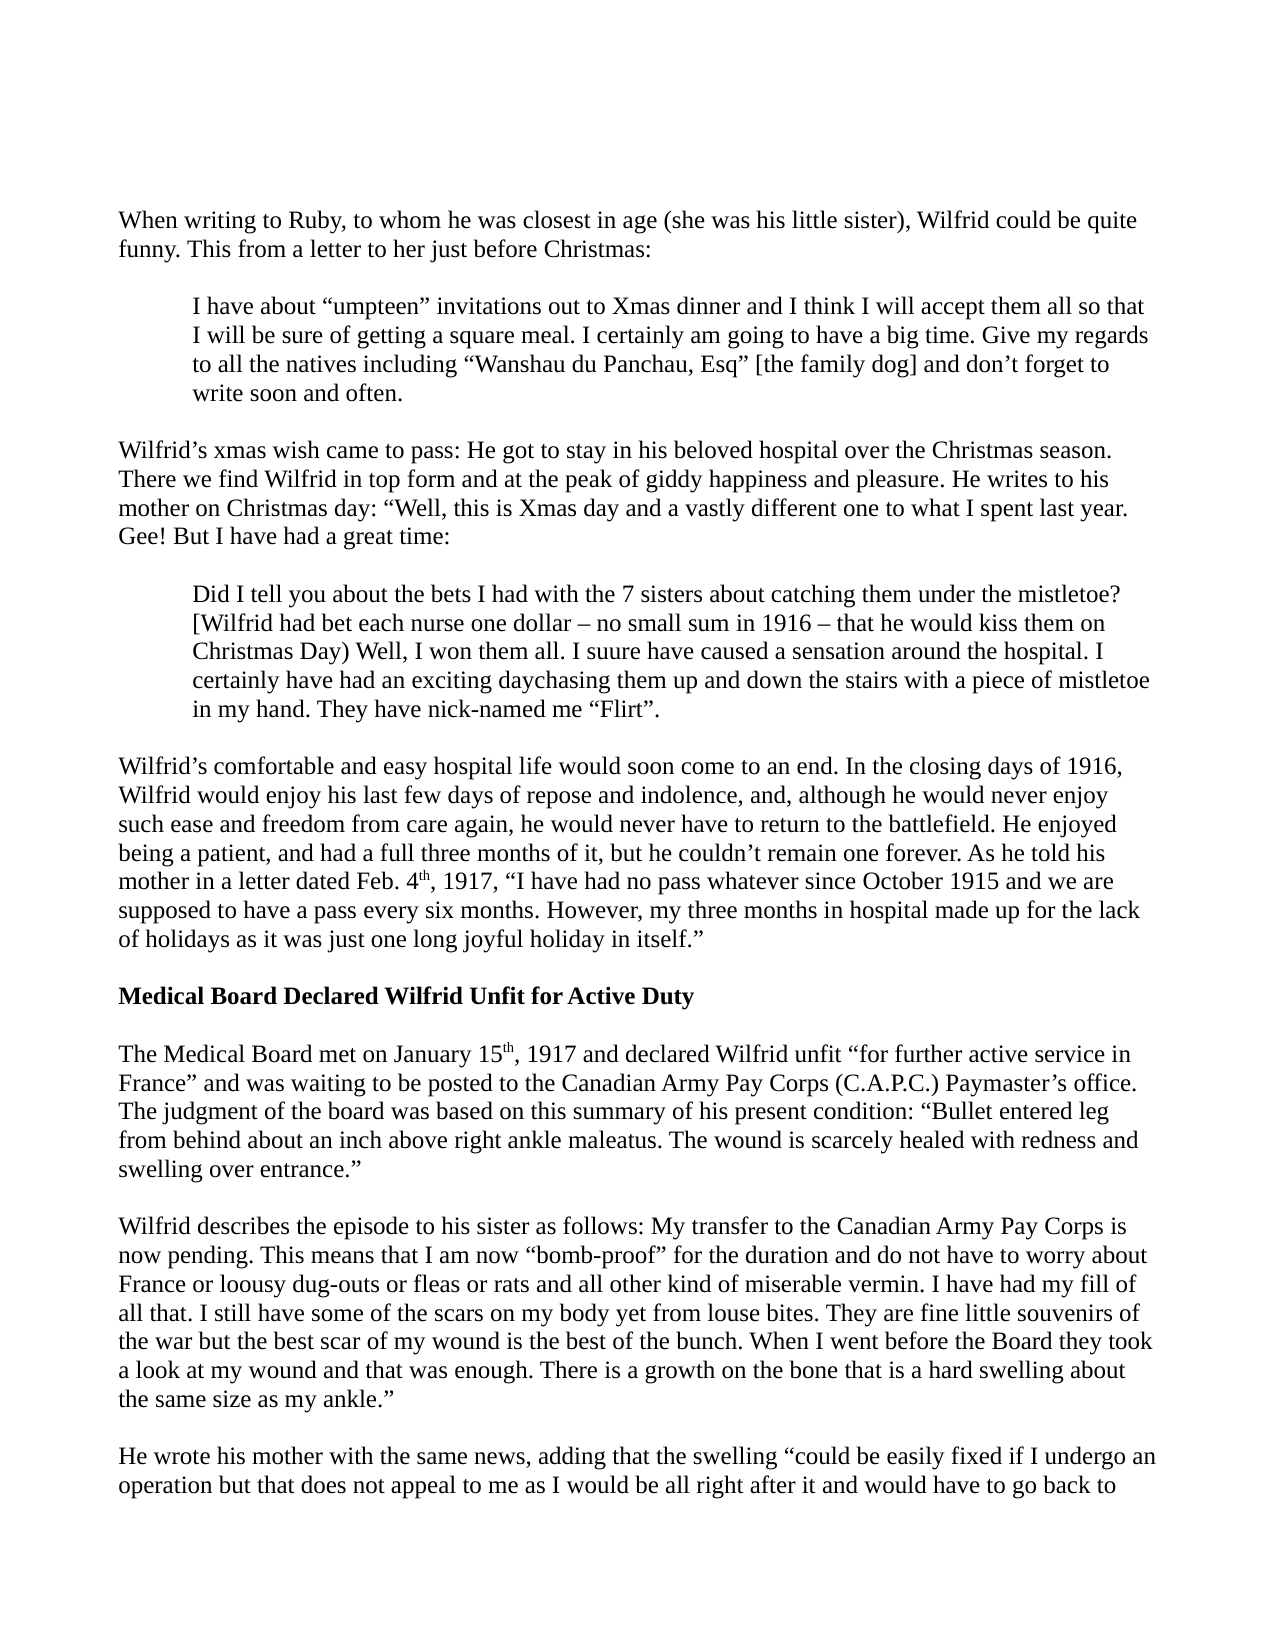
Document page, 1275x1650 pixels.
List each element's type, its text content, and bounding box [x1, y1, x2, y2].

text When writing to Ruby, to whom he was closest in age (she was his little sister), Wilfrid could be quite funny. This from a letter to her just before Christmas: [118, 205, 1157, 263]
text I have about “umpteen” invitations out to Xmas dinner and I think I will accept them all so that I will be sure of getting a square meal. I certainly am going to have a big time. Give my regards to all the natives including “Wanshau du Panchau, Esq” [the family dog] and don’t forget to write soon and often. [192, 291, 1157, 406]
text Wilfrid’s xmas wish came to pass: He got to stay in his beloved hospital over the Christmas season. There we find Wilfrid in top form and at the peak of giddy happiness and pleasure. He writes to his mother on Christmas day: “Well, this is Xmas day and a vastly different one to what I spent last year. Gee! But I have had a great time: [118, 435, 1157, 550]
text Wilfrid’s comfortable and easy hospital life would soon come to an end. In the closing days of 1916, Wilfrid would enjoy his last few days of repose and indolence, and, although he would never enjoy such ease and freedom from care again, he would never have to return to the battlefield. He enjoyed being a patient, and had a full three months of it, but he couldn’t remain one forever. As he told his mother in a letter dated Feb. 4th, 1917, “I have had no pass whatever since October 1915 and we are supposed to have a pass every six months. However, my three months in hospital made up for the lack of holidays as it was just one long joyful holiday in itself.” [118, 751, 1157, 953]
text Did I tell you about the bets I had with the 7 sisters about catching them under the mistletoe? [Wilfrid had bet each nurse one dollar – no small sum in 1916 – that he would kiss them on Christmas Day) Well, I won them all. I suure have caused a sensation around the hospital. I certainly have had an exciting daychasing them up and down the stairs with a piece of mistletoe in my hand. They have nick-named me “Flirt”. [192, 579, 1157, 723]
text The Medical Board met on January 15th, 1917 and declared Wilfrid unfit “for further active service in France” and was waiting to be posted to the Canadian Army Pay Corps (C.A.P.C.) Paymaster’s office. The judgment of the board was based on this summary of his present condition: “Bullet entered leg from behind about an inch above right ankle maleatus. The wound is scarcely healed with redness and swelling over entrance.” [118, 1039, 1157, 1183]
text Medical Board Declared Wilfrid Unfit for Active Duty [118, 981, 1157, 1010]
text Wilfrid describes the episode to his sister as follows: My transfer to the Canadian Army Pay Corps is now pending. This means that I am now “bomb-proof” for the duration and do not have to worry about France or loousy dug-outs or fleas or rats and all other kind of miserable vermin. I have had my fill of all that. I still have some of the scars on my body yet from louse bites. They are fine little souvenirs of the war but the best scar of my wound is the best of the bunch. When I went before the Board they took a look at my wound and that was enough. There is a growth on the bone that is a hard swelling about the same size as my ankle.” [118, 1211, 1157, 1413]
text He wrote his mother with the same news, adding that the swelling “could be easily fixed if I undergo an operation but that does not appeal to me as I would be all right after it and would have to go back to [118, 1441, 1157, 1499]
